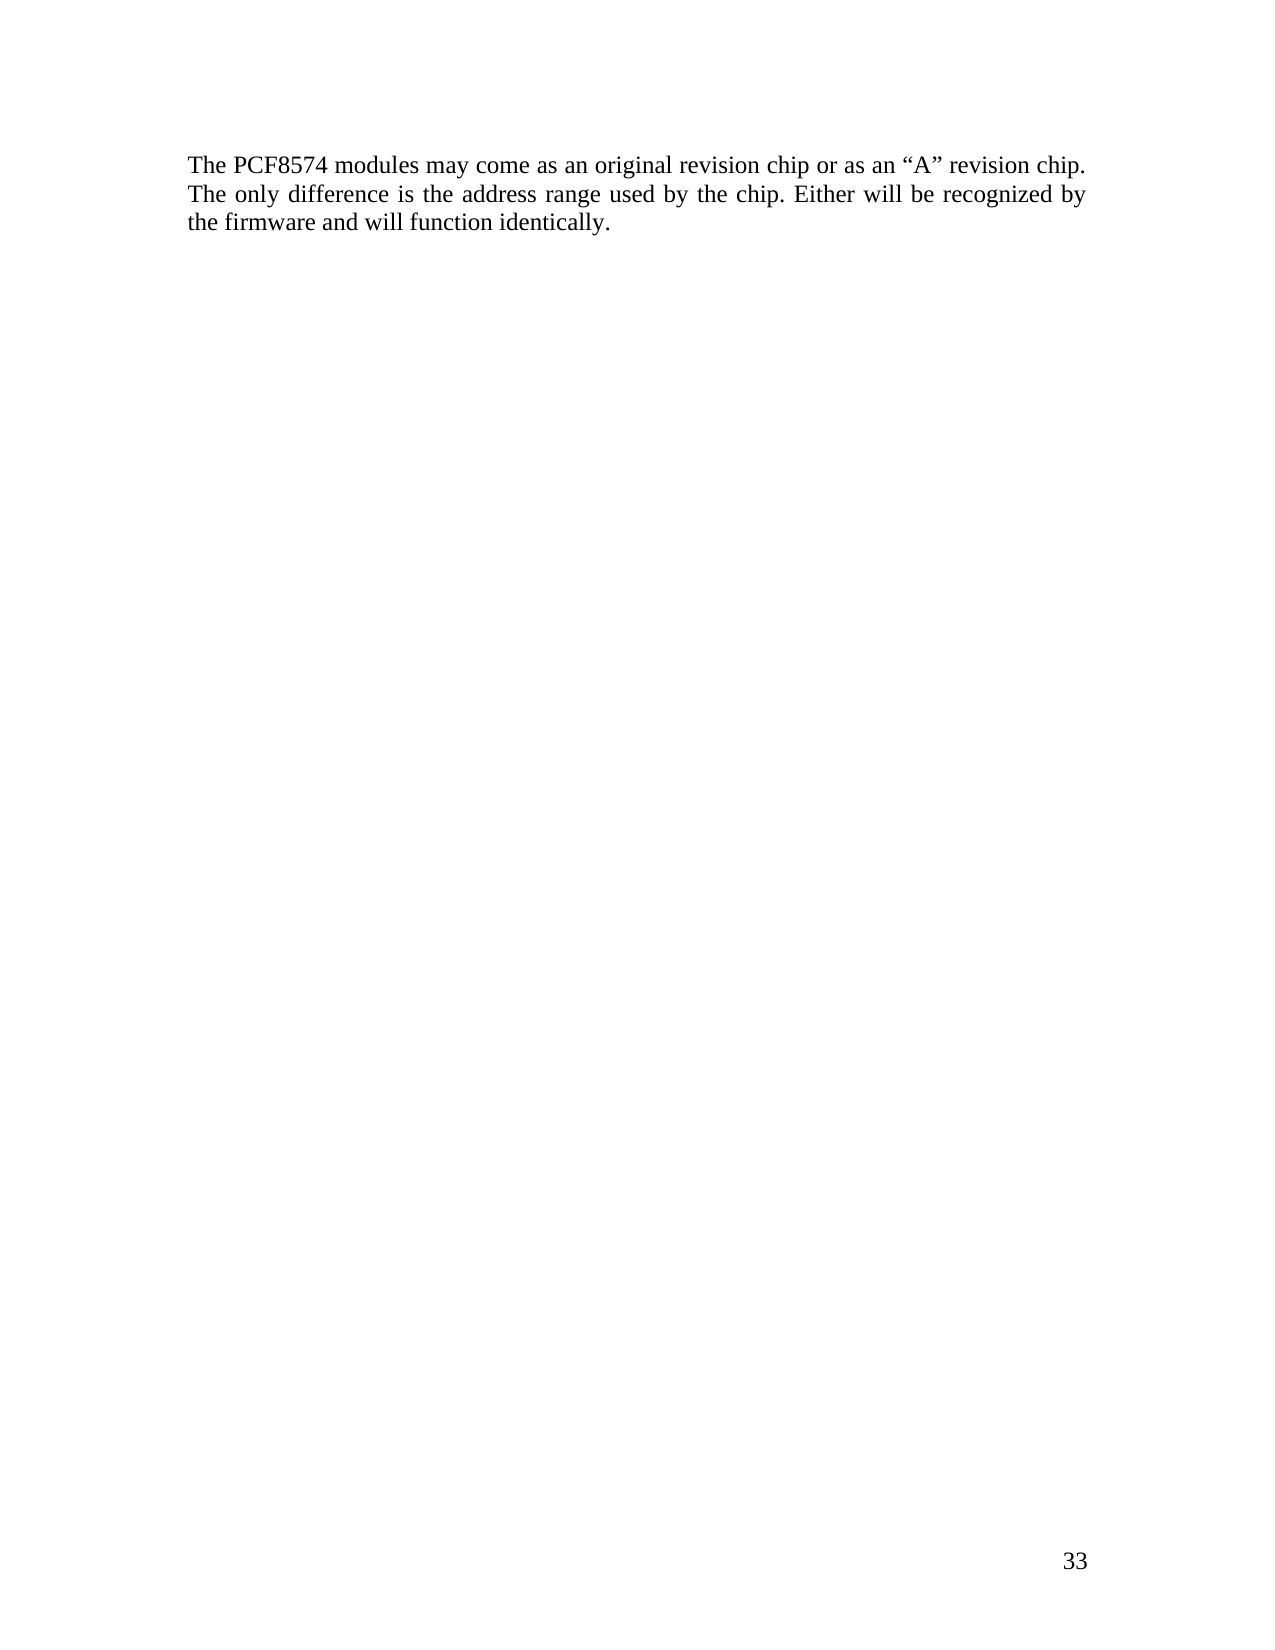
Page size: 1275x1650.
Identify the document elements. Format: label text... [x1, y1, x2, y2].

text The PCF8574 modules may come as an original revision chip or as an “A” revision chip. The only difference is the address range used by the chip. Either will be recognized by the firmware and will function identically. [187, 150, 1087, 236]
